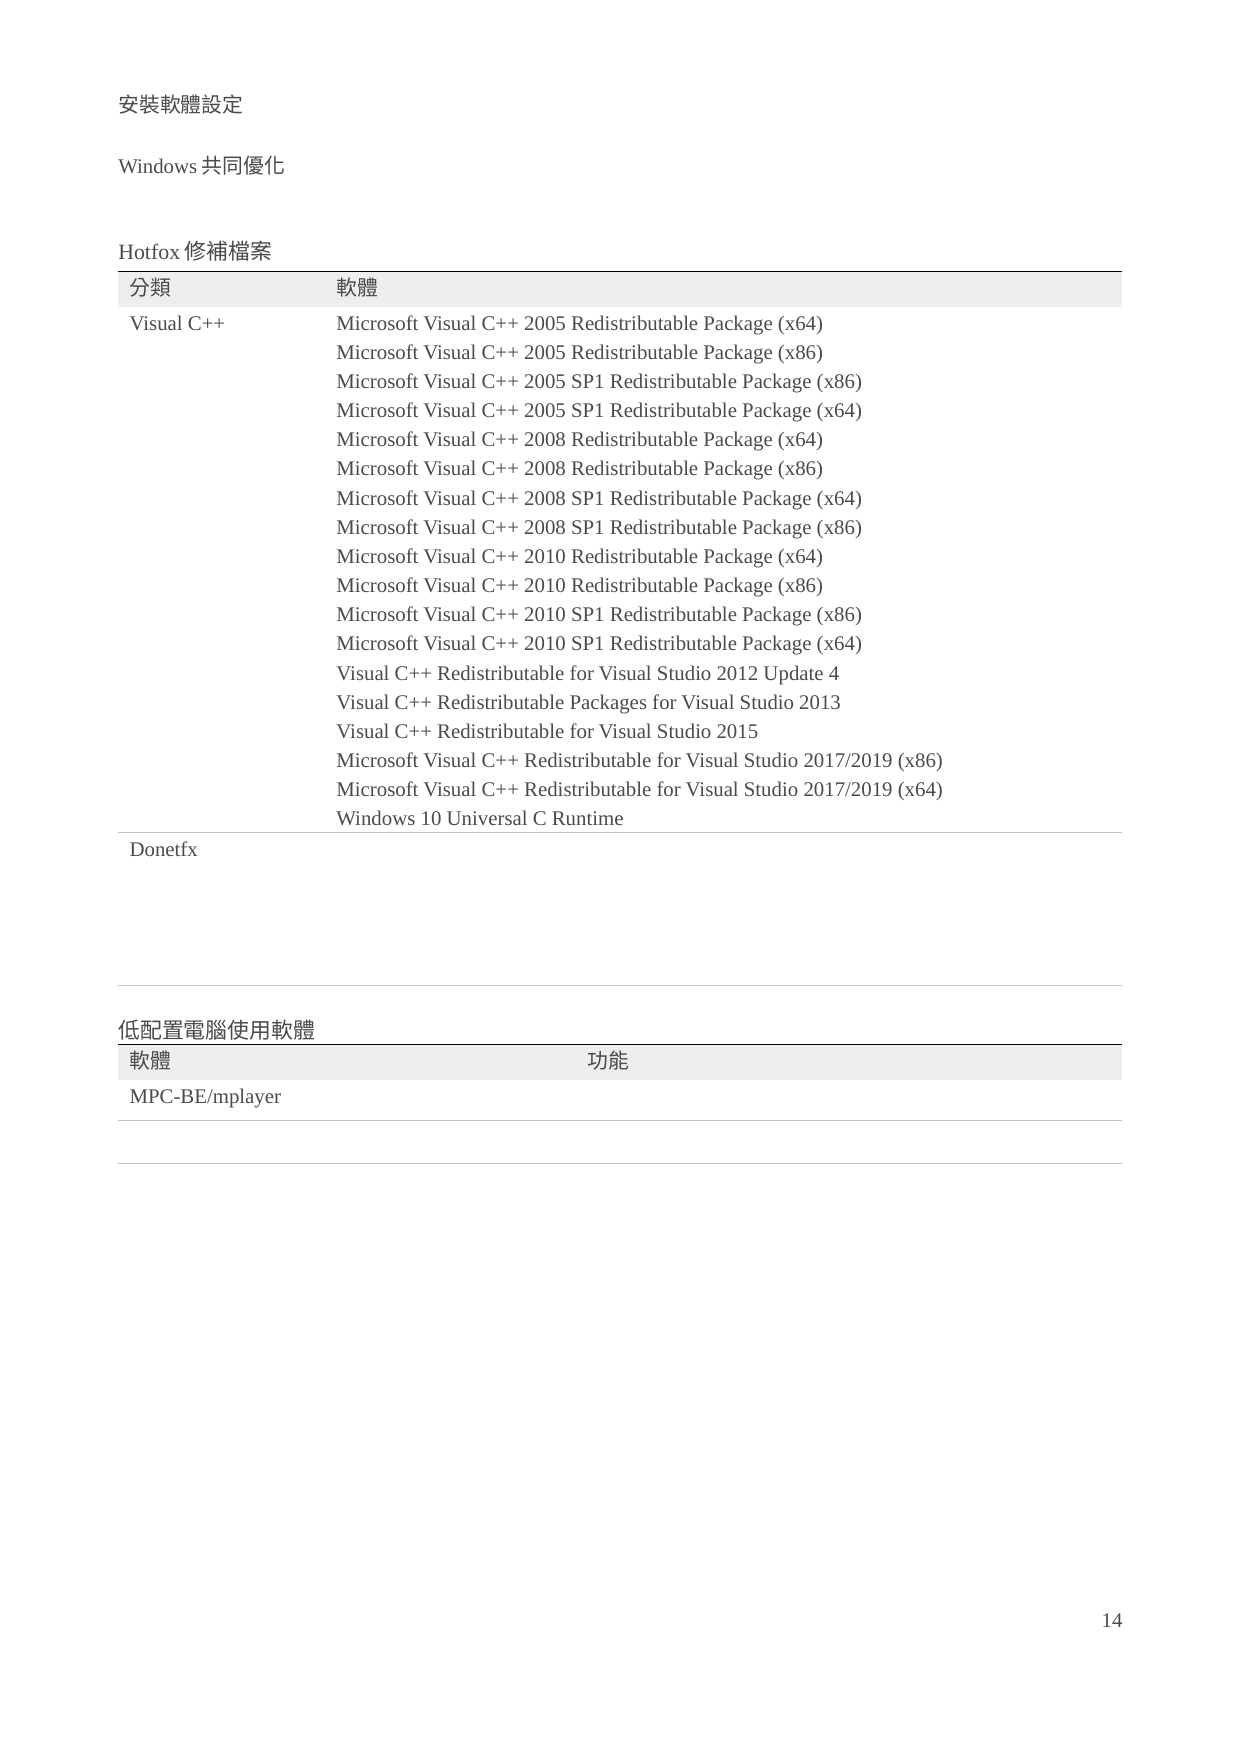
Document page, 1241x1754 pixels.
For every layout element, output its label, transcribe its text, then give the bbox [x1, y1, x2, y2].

table_cell Microsoft Visual C++ 2005 Redistributable Package (x64) Microsoft Visual C++ 2005 Redistributable Package (x86) Microsoft Visual C++ 2005 SP1 Redistributable Package (x86) Microsoft Visual C++ 2005 SP1 Redistributable Package (x64) Microsoft Visual C++ 2008 Redistributable Package (x64) Microsoft Visual C++ 2008 Redistributable Package (x86) Microsoft Visual C++ 2008 SP1 Redistributable Package (x64) Microsoft Visual C++ 2008 SP1 Redistributable Package (x86) Microsoft Visual C++ 2010 Redistributable Package (x64) Microsoft Visual C++ 2010 Redistributable Package (x86) Microsoft Visual C++ 2010 SP1 Redistributable Package (x86) Microsoft Visual C++ 2010 SP1 Redistributable Package (x64) Visual C++ Redistributable for Visual Studio 2012 Update 4 Visual C++ Redistributable Packages for Visual Studio 2013 Visual C++ Redistributable for Visual Studio 2015 Microsoft Visual C++ Redistributable for Visual Studio 2017/2019 (x86) Microsoft Visual C++ Redistributable for Visual Studio 2017/2019 (x64) Windows 10 Universal C Runtime [325, 307, 1122, 832]
table_cell Visual C++ [118, 307, 325, 832]
table_cell [576, 1080, 1122, 1120]
table_cell [325, 833, 1122, 984]
table_header 軟體 [325, 272, 1122, 307]
table_cell Donetfx [118, 833, 325, 984]
text Windows共同優化 [118, 150, 1122, 179]
table_cell [576, 1121, 1122, 1163]
text Hotfox修補檔案 [118, 234, 1122, 266]
table_header 軟體 [118, 1045, 576, 1080]
text 低配置電腦使用軟體 [118, 1015, 1122, 1044]
table_cell [118, 1121, 576, 1163]
table_header 分類 [118, 272, 325, 307]
table_header 功能 [576, 1045, 1122, 1080]
table_cell MPC-BE/mplayer [118, 1080, 576, 1120]
